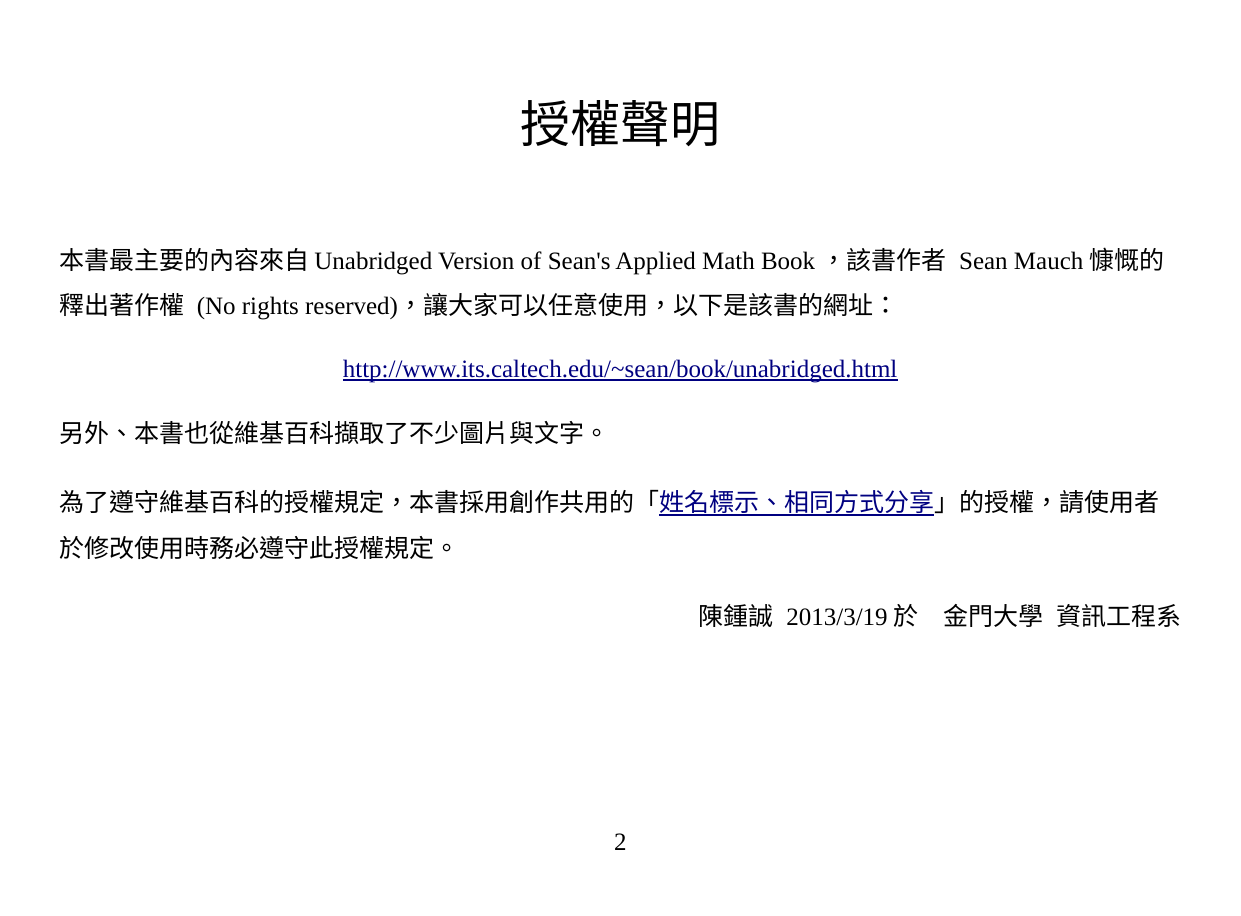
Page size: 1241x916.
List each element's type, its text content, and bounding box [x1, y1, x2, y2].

text 另外、本書也從維基百科擷取了不少圖片與文字。 [59, 414, 1181, 450]
text 為了遵守維基百科的授權規定，本書採用創作共用的「姓名標示、相同方式分享」的授權，請使用者於修改使用時務必遵守此授權規定。 [59, 483, 1181, 564]
text 本書最主要的內容來自Unabridged Version of Sean's Applied Math Book ，該書作者 Sean Mauch 慷慨的釋出著作權 (No rights reserved)，讓大家可以任意使用，以下是該書的網址： [59, 240, 1181, 322]
text 陳鍾誠 2013/3/19 於 金門大學 資訊工程系 [59, 597, 1181, 633]
subtitle 授權聲明 [59, 84, 1181, 156]
text http://www.its.caltech.edu/~sean/book/unabridged.html [59, 354, 1181, 383]
